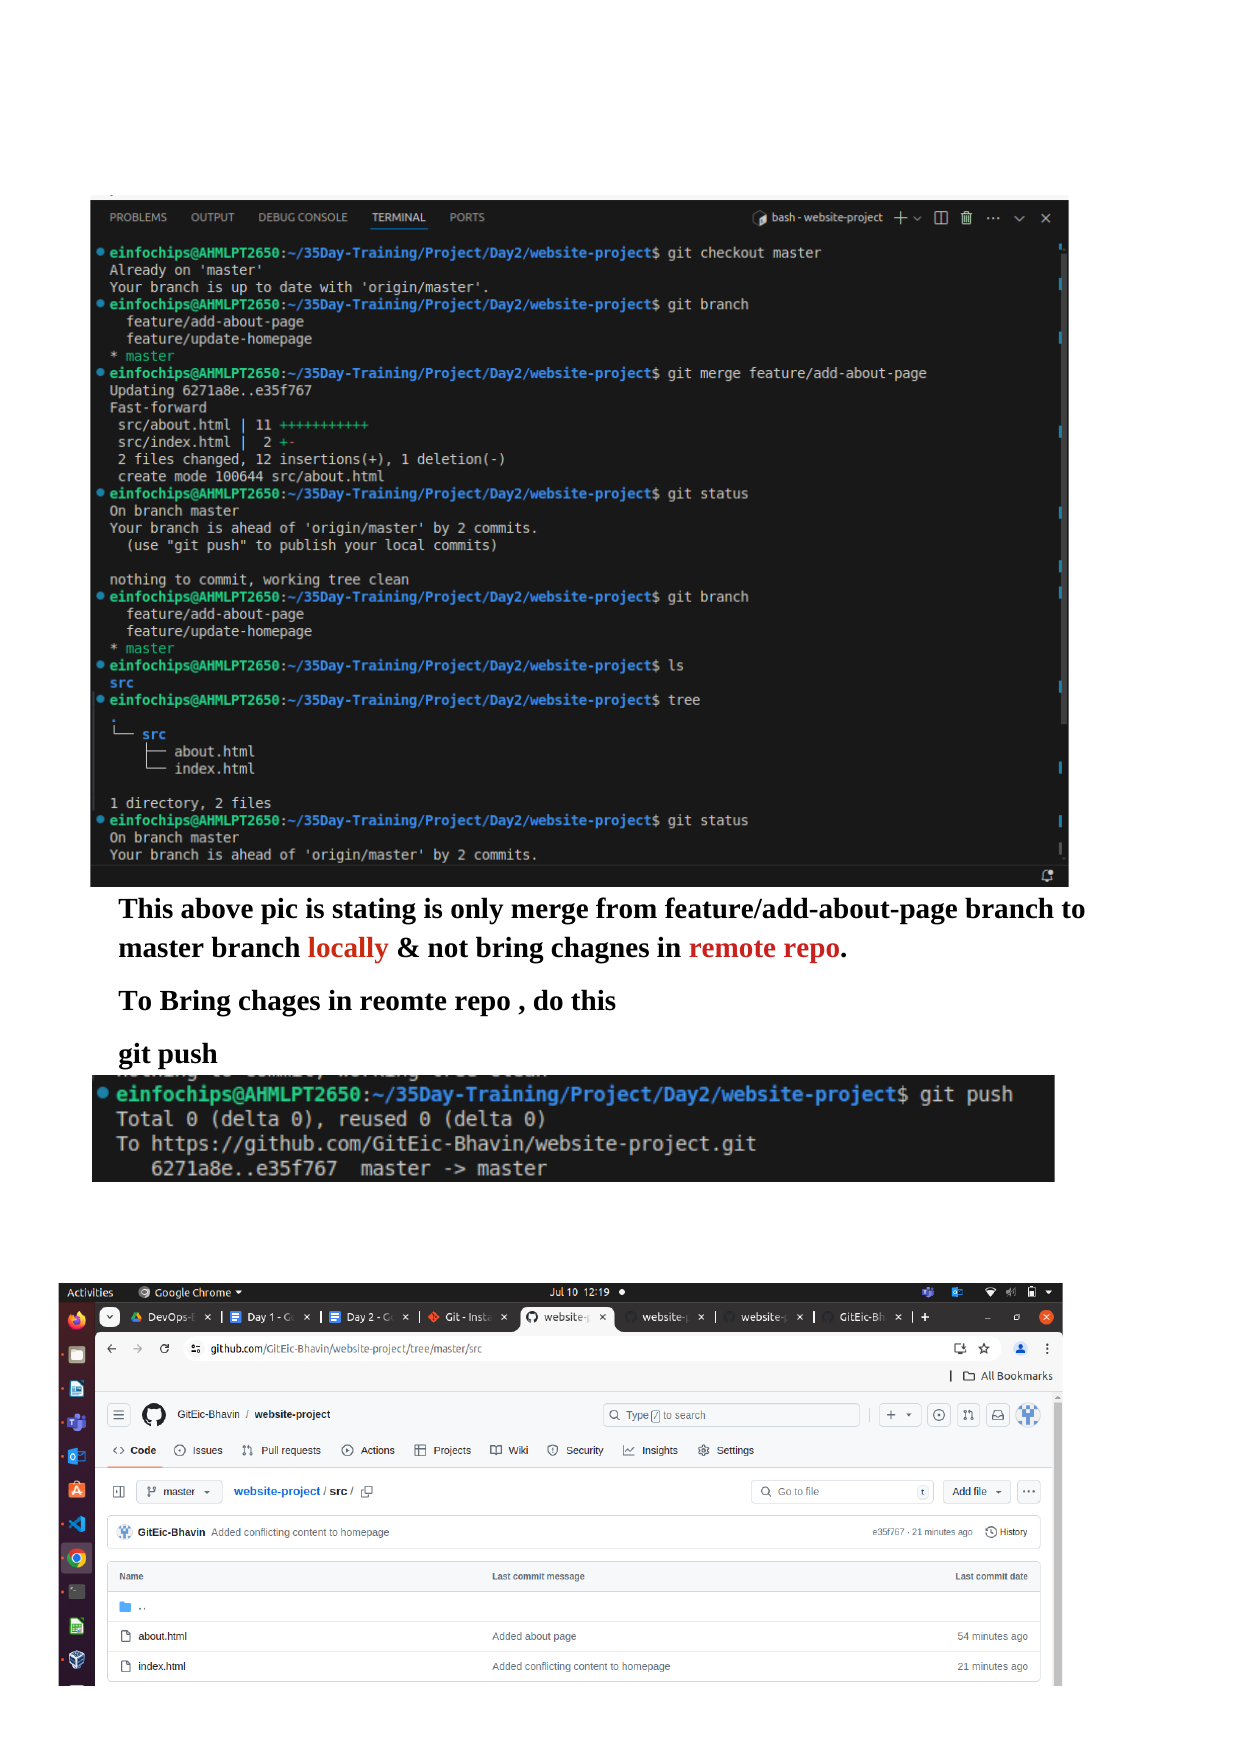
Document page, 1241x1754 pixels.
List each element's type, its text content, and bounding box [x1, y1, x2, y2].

picture [58, 1283, 1063, 1686]
text git push [118, 1036, 1122, 1069]
text This above pic is stating is only merge from feature/add-about-page branch to master branch locally & not bring chagnes in remote repo. [118, 211, 1122, 963]
picture [90, 195, 1069, 887]
picture [92, 1138, 1055, 1182]
text To Bring chages in reomte repo , do this [118, 983, 1122, 1016]
